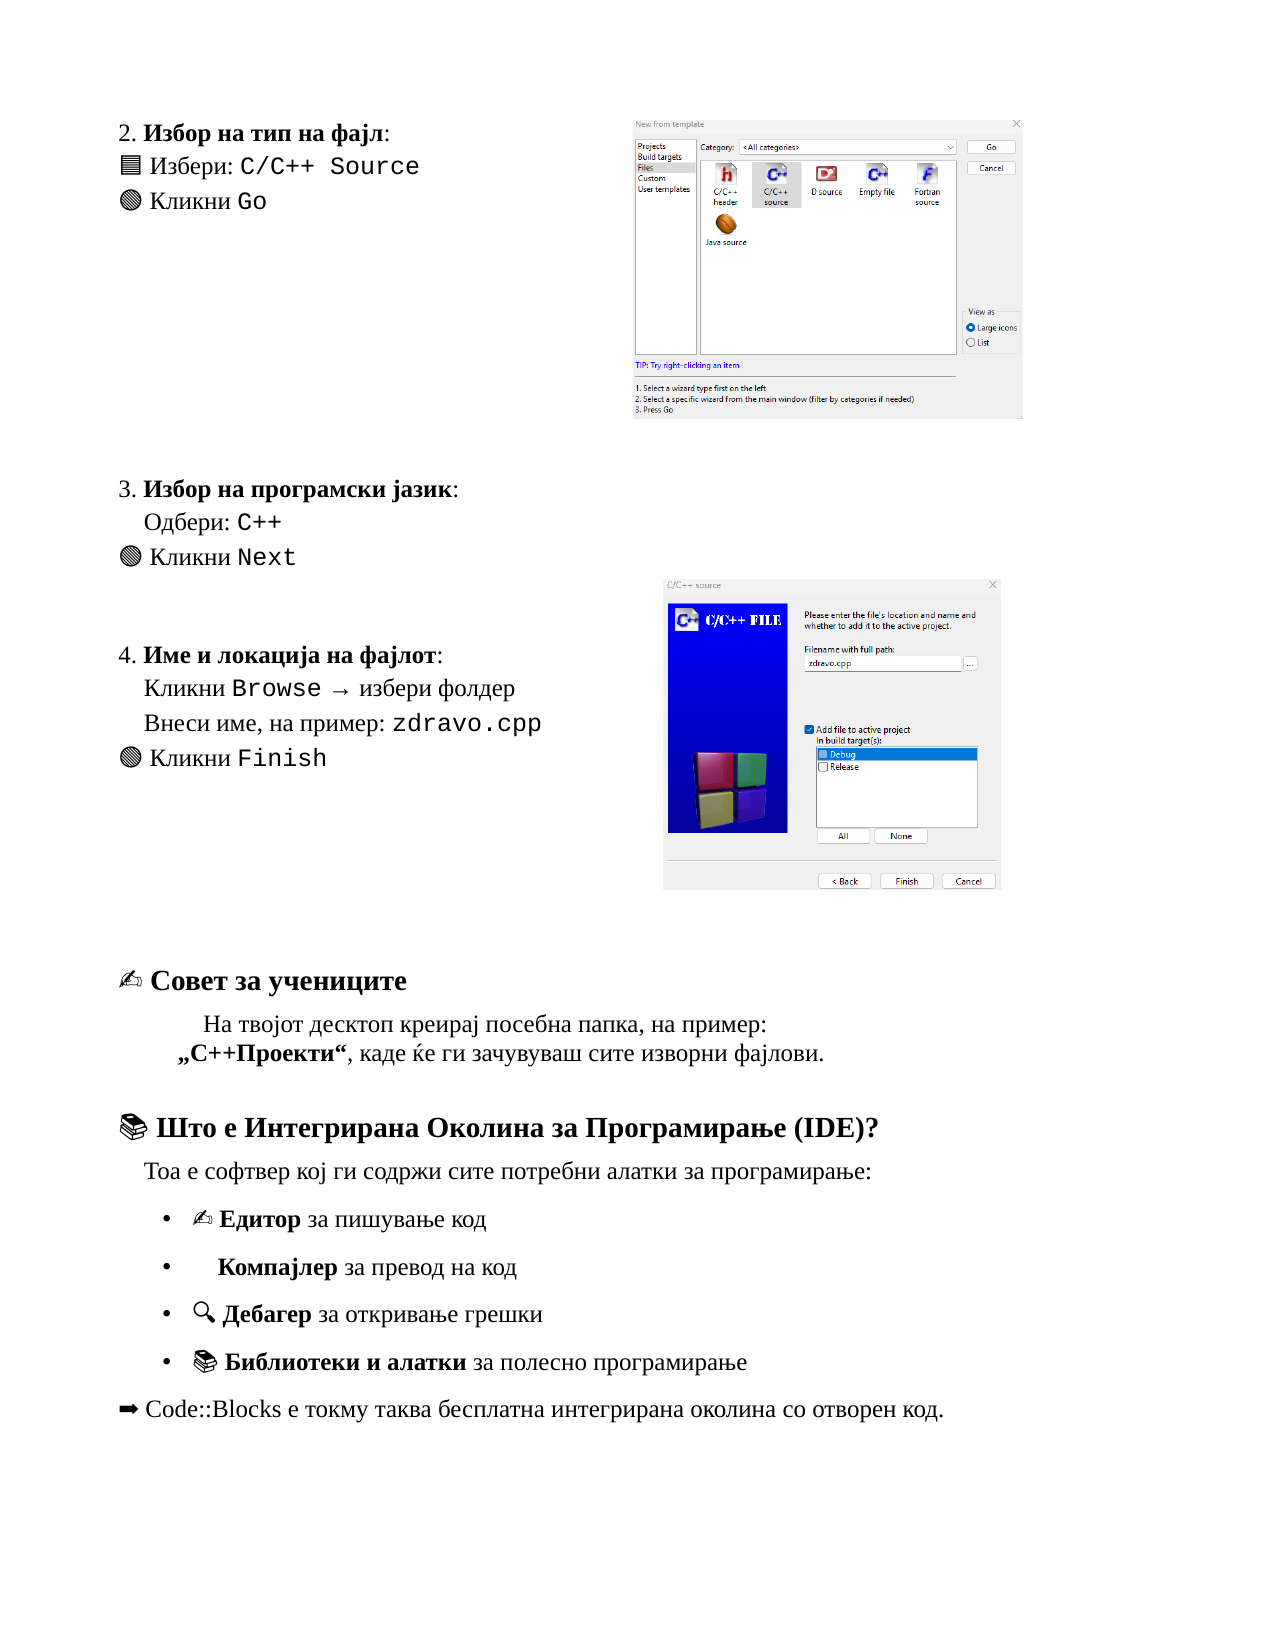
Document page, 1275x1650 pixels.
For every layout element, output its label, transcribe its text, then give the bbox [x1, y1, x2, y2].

text 📁 На твојот десктоп креирај посебна папка, на пример: „C++Проекти“, каде ќе ги зачувуваш сите изворни фајлови. [177, 1009, 1098, 1066]
picture [663, 579, 1002, 890]
text ✅ Тоа е софтвер кој ги содржи сите потребни алатки за програмирање: [118, 1156, 1157, 1185]
text ➡️ Code::Blocks е токму таква бесплатна интегрирана околина со отворен код. [118, 1394, 1157, 1423]
list ✍️ Едитор за пишување код [162, 1204, 1157, 1233]
subtitle ✍️ Совет за учениците [118, 963, 1157, 996]
text [1002, 640, 1157, 774]
list 🔍 Дебагер за откривање грешки [162, 1299, 1157, 1328]
text 2️. Избор на тип на фајл: 🟦 Избери: C/C++ Source 🟢 Кликни Go [118, 118, 1157, 217]
list 📚 Библиотеки и алатки за полесно програмирање [162, 1347, 1157, 1376]
text 3️. Избор на програмски јазик: 💬 Одбери: C++ 🟢 Кликни Next [118, 474, 1157, 573]
subtitle 📚 Што е Интегрирана Околина за Програмирање (IDE)? [118, 1110, 1157, 1144]
list 🧠 Компајлер за превод на код [162, 1252, 1157, 1280]
text 4️. Име и локација на фајлот: 📂 Кликни Browse → избери фолдер 📝 Внеси име, на пример: zdravo.cpp 🟢 Кликни Finish [118, 640, 663, 774]
picture [632, 120, 1023, 419]
